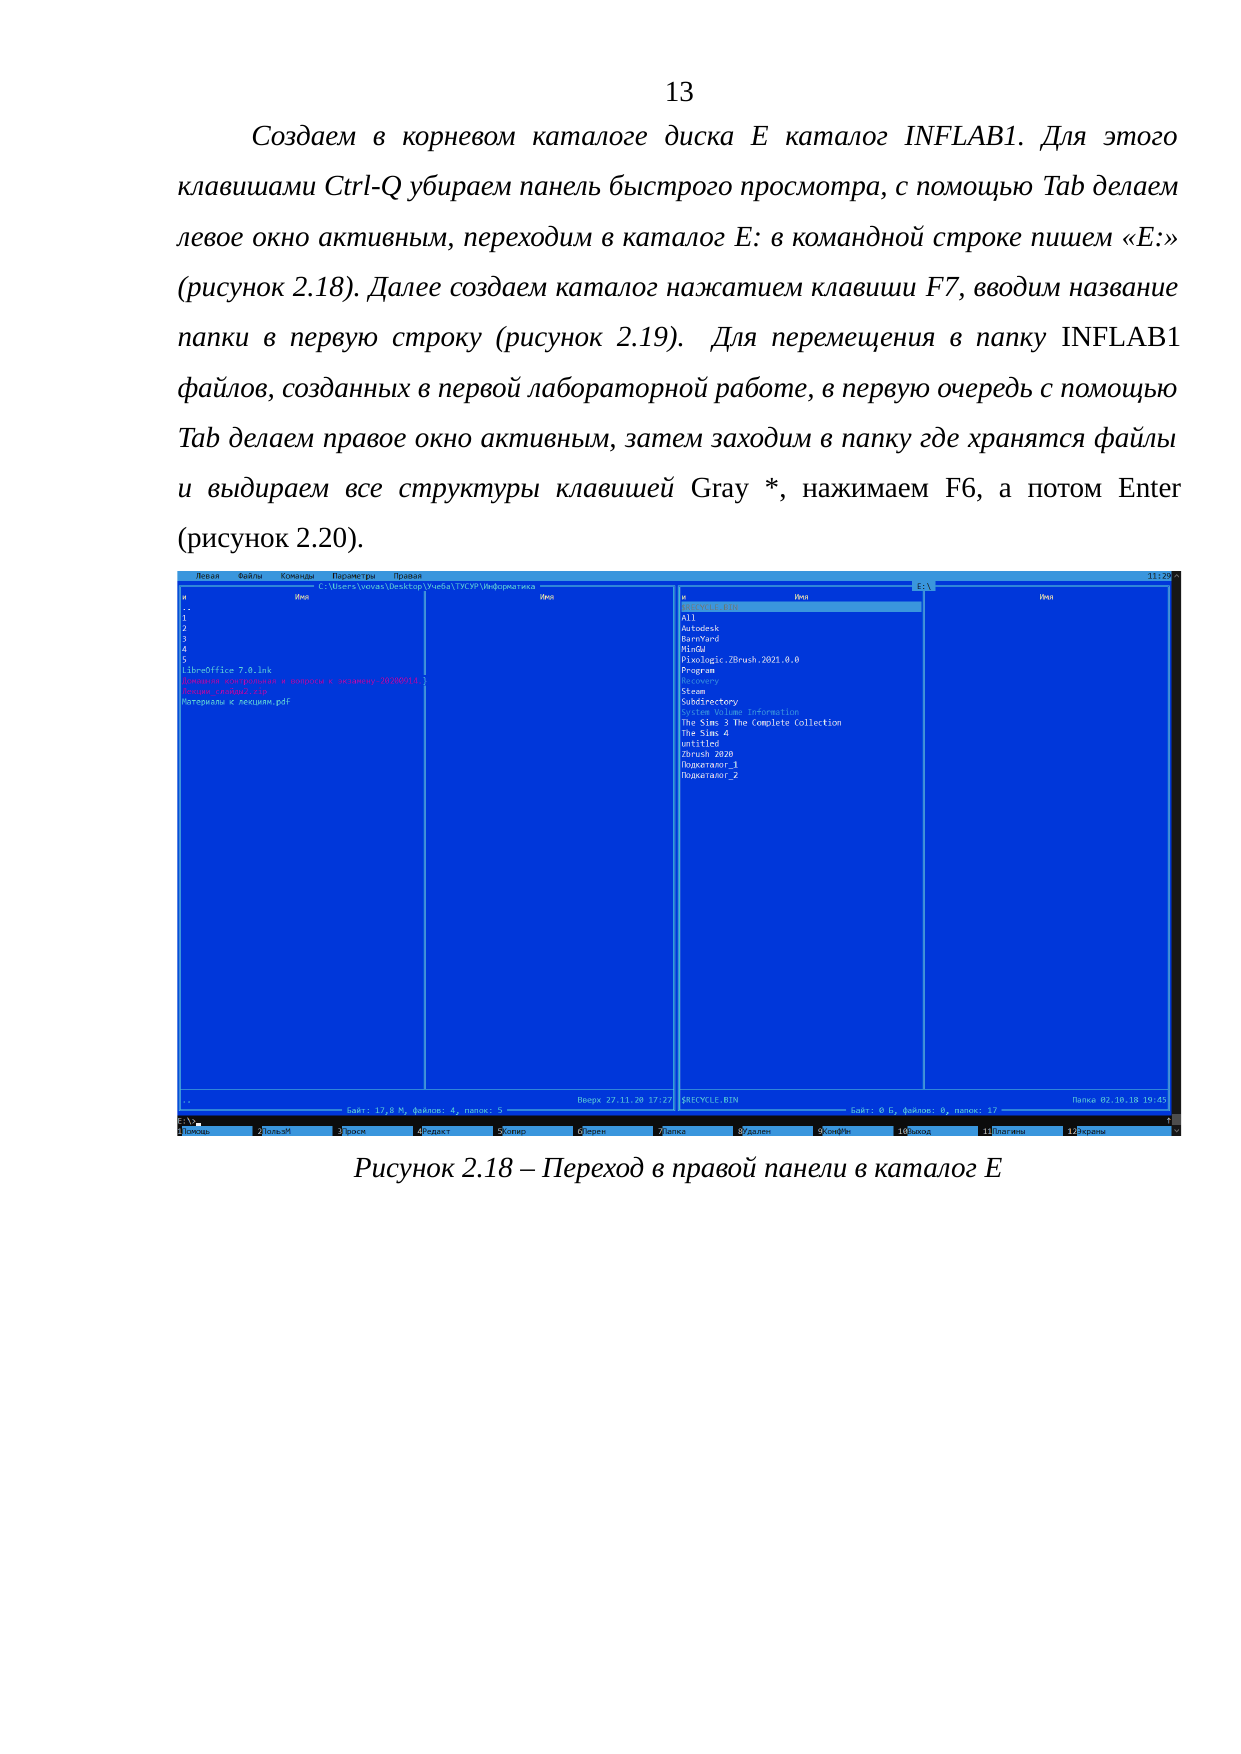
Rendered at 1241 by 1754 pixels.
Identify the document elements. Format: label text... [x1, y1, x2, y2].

text Рисунок 2.18 – Переход в правой панели в каталог E [177, 1150, 1181, 1183]
text Создаем в корневом каталоге диска E каталог INFLAB1. Для этого клавишами Ctrl-Q убираем панель быстрого просмотра, с помощью Tab делаем левое окно активным, переходим в каталог E: в командной строке пишем «E:» (рисунок 2.18). Далее создаем каталог нажатием клавиши F7, вводим название папки в первую строку (рисунок 2.19). Для перемещения в папку INFLAB1 файлов, созданных в первой лабораторной работе, в первую очередь с помощью Tab делаем правое окно активным, затем заходим в папку где хранятся файлы и выдираем все структуры клавишей Gray *, нажимаем F6, а потом Enter (рисунок 2.20). [177, 118, 1181, 554]
